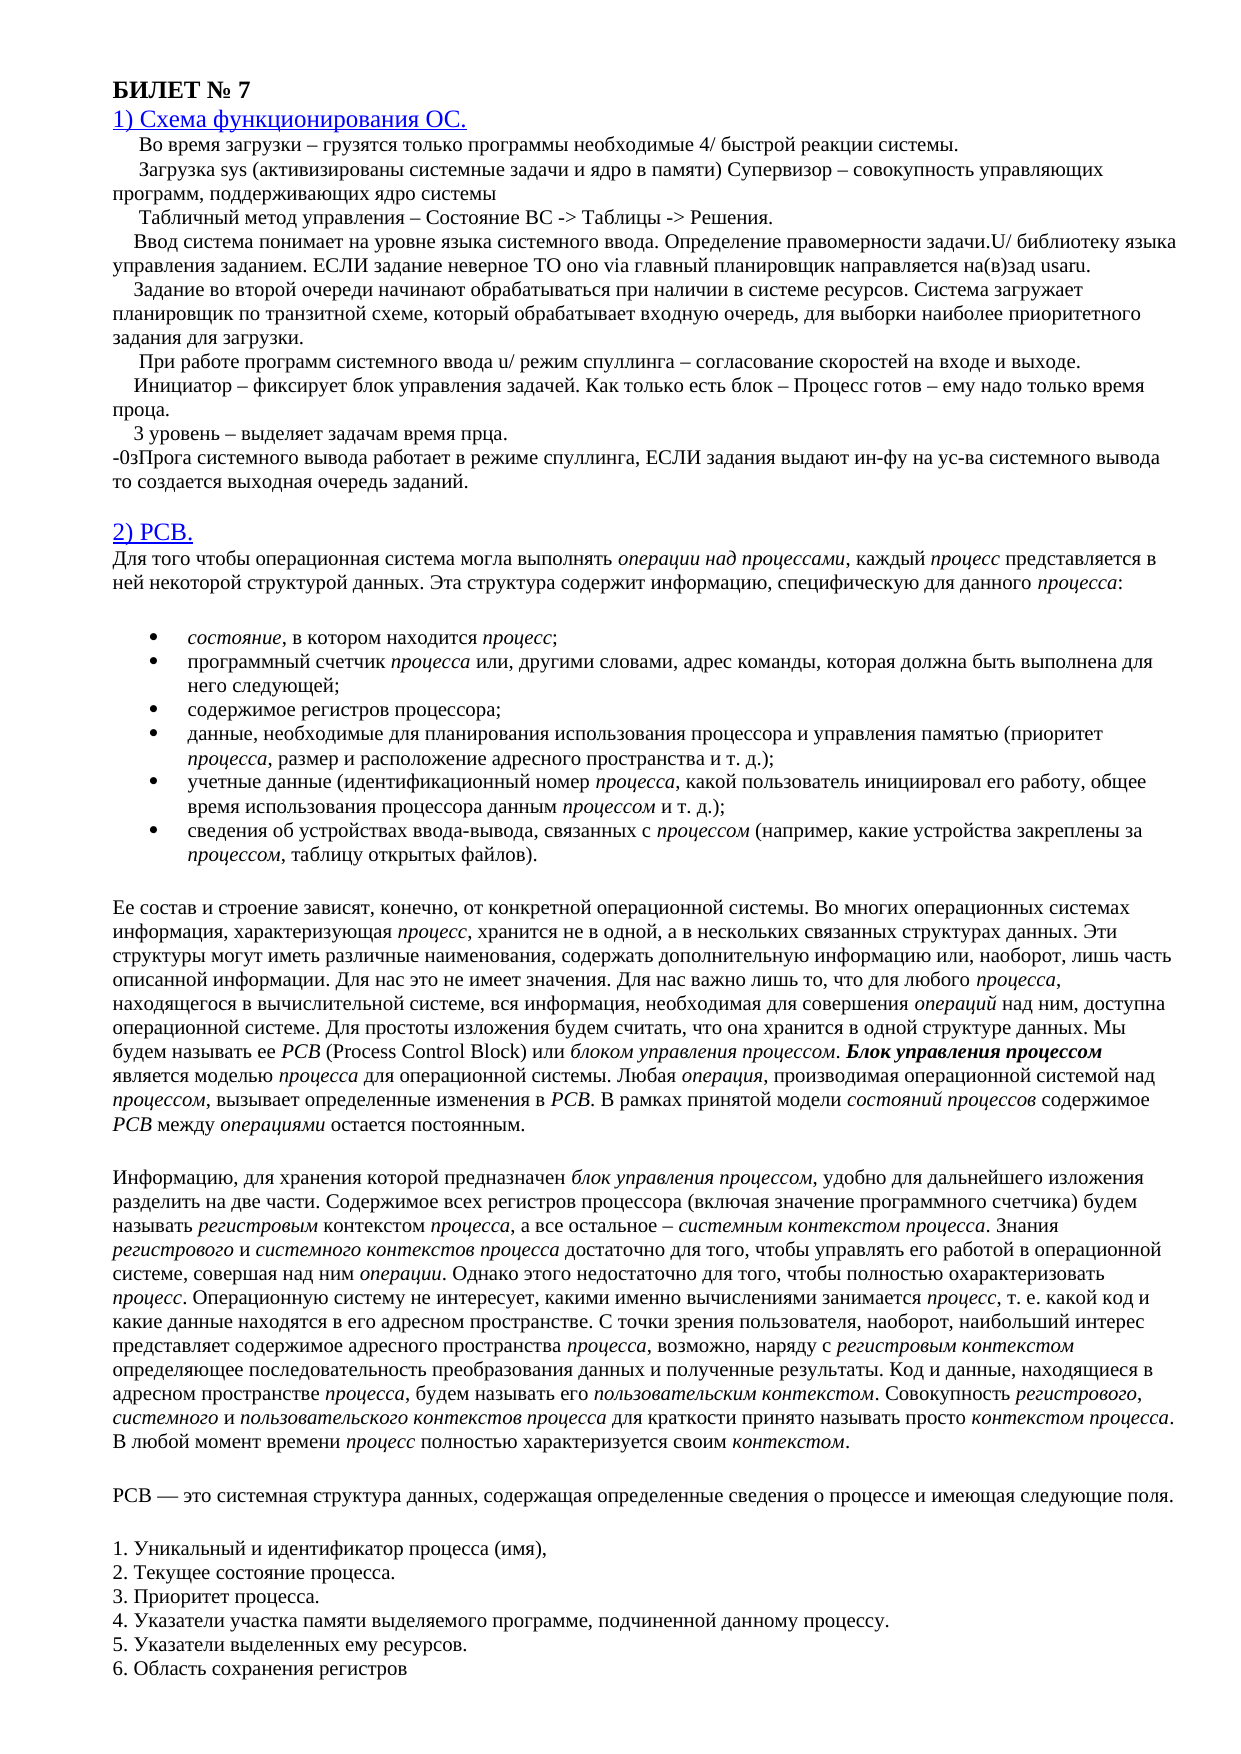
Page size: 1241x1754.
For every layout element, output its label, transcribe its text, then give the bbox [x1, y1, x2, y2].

text 1) Схема функционирования ОС. [112, 104, 1181, 132]
text При работе программ системного ввода u/ режим спуллинга – согласование скоростей на входе и выходе. [112, 349, 1181, 373]
list состояние, в котором находится процесс; [150, 625, 1181, 649]
list данные, необходимые для планирования использования процессора и управления памятью (приоритет процесса, размер и расположение адресного пространства и т. д.); [150, 721, 1181, 769]
text Табличный метод управления – Состояние ВС -> Таблицы -> Решения. [112, 204, 1181, 229]
text 3 уровень – выделяет задачам время прца. [112, 421, 1181, 445]
text РСВ — это системная структура данных, содержащая определенные сведения о процессе и имеющая следующие поля. [112, 1483, 1181, 1507]
list учетные данные (идентификационный номер процесса, какой пользователь инициировал его работу, общее время использования процессора данным процессом и т. д.); [150, 769, 1181, 818]
text Информацию, для хранения которой предназначен блок управления процессом, удобно для дальнейшего изложения разделить на две части. Содержимое всех регистров процессора (включая значение программного счетчика) будем называть регистровым контекстом процесса, а все остальное – системным контекстом процесса. Знания регистрового и системного контекстов процесса достаточно для того, чтобы управлять его работой в операционной системе, совершая над ним операции. Однако этого недостаточно для того, чтобы полностью охарактеризовать процесс. Операционную систему не интересует, какими именно вычислениями занимается процесс, т. е. какой код и какие данные находятся в его адресном пространстве. С точки зрения пользователя, наоборот, наибольший интерес представляет содержимое адресного пространства процесса, возможно, наряду с регистровым контекстом определяющее последовательность преобразования данных и полученные результаты. Код и данные, находящиеся в адресном пространстве процесса, будем называть его пользовательским контекстом. Совокупность регистрового, системного и пользовательского контекстов процесса для краткости принято называть просто контекстом процесса. В любой момент времени процесс полностью характеризуется своим контекстом. [112, 1165, 1181, 1453]
text Ввод система понимает на уровне языка системного ввода. Определение правомерности задачи.U/ библиотеку языка управления заданием. ЕСЛИ задание неверное ТО оно via главный планировщик направляется на(в)зад usaru. [112, 229, 1181, 277]
list программный счетчик процесса или, другими словами, адрес команды, которая должна быть выполнена для него следующей; [150, 649, 1181, 697]
text Инициатор – фиксирует блок управления задачей. Как только есть блок – Процесс готов – ему надо только время проца. [112, 373, 1181, 421]
text Для того чтобы операционная система могла выполнять операции над процессами, каждый процесс представляется в ней некоторой структурой данных. Эта структура содержит информацию, специфическую для данного процесса: [112, 546, 1181, 596]
text БИЛЕТ № 7 [112, 75, 1181, 104]
text 2) РСВ. [112, 517, 1181, 546]
list содержимое регистров процессора; [150, 697, 1181, 721]
text Задание во второй очереди начинают обрабатываться при наличии в системе ресурсов. Система загружает планировщик по транзитной схеме, который обрабатывает входную очередь, для выборки наиболее приоритетного задания для загрузки. [112, 277, 1181, 349]
list сведения об устройствах ввода-вывода, связанных с процессом (например, какие устройства закреплены за процессом, таблицу открытых файлов). [150, 818, 1181, 866]
text -0зПрога системного вывода работает в режиме спуллинга, ЕСЛИ задания выдают ин-фу на ус-ва системного вывода то создается выходная очередь заданий. [112, 445, 1181, 493]
text 6. Область сохранения регистров [112, 1656, 1181, 1680]
text 5. Указатели выделенных ему ресурсов. [112, 1632, 1181, 1656]
text Загрузка sys (активизированы системные задачи и ядро в памяти) Супервизор – совокупность управляющих программ, поддерживающих ядро системы [112, 156, 1181, 204]
text 1. Уникальный и идентификатор процесса (имя), [112, 1536, 1181, 1560]
text Во время загрузки – грузятся только программы необходимые 4/ быстрой реакции системы. [112, 132, 1181, 156]
text 4. Указатели участка памяти выделяемого программе, подчиненной дан­ному процессу. [112, 1608, 1181, 1632]
text Ее состав и строение зависят, конечно, от конкретной операционной системы. Во многих операционных системах информация, характеризующая процесс, хранится не в одной, а в нескольких связанных структурах данных. Эти структуры могут иметь различные наименования, содержать дополнительную информацию или, наоборот, лишь часть описанной информации. Для нас это не имеет значения. Для нас важно лишь то, что для любого процесса, находящегося в вычислительной системе, вся информация, необходимая для совершения операций над ним, доступна операционной системе. Для простоты изложения будем считать, что она хранится в одной структуре данных. Мы будем называть ее PCB (Process Control Block) или блоком управления процессом. Блок управления процессом является моделью процесса для операционной системы. Любая операция, производимая операционной системой над процессом, вызывает определенные изменения в PCB. В рамках принятой модели состояний процессов содержимое PCB между операциями остается постоянным. [112, 895, 1181, 1136]
text 3. Приоритет процесса. [112, 1584, 1181, 1608]
text 2. Текущее состояние процесса. [112, 1560, 1181, 1584]
